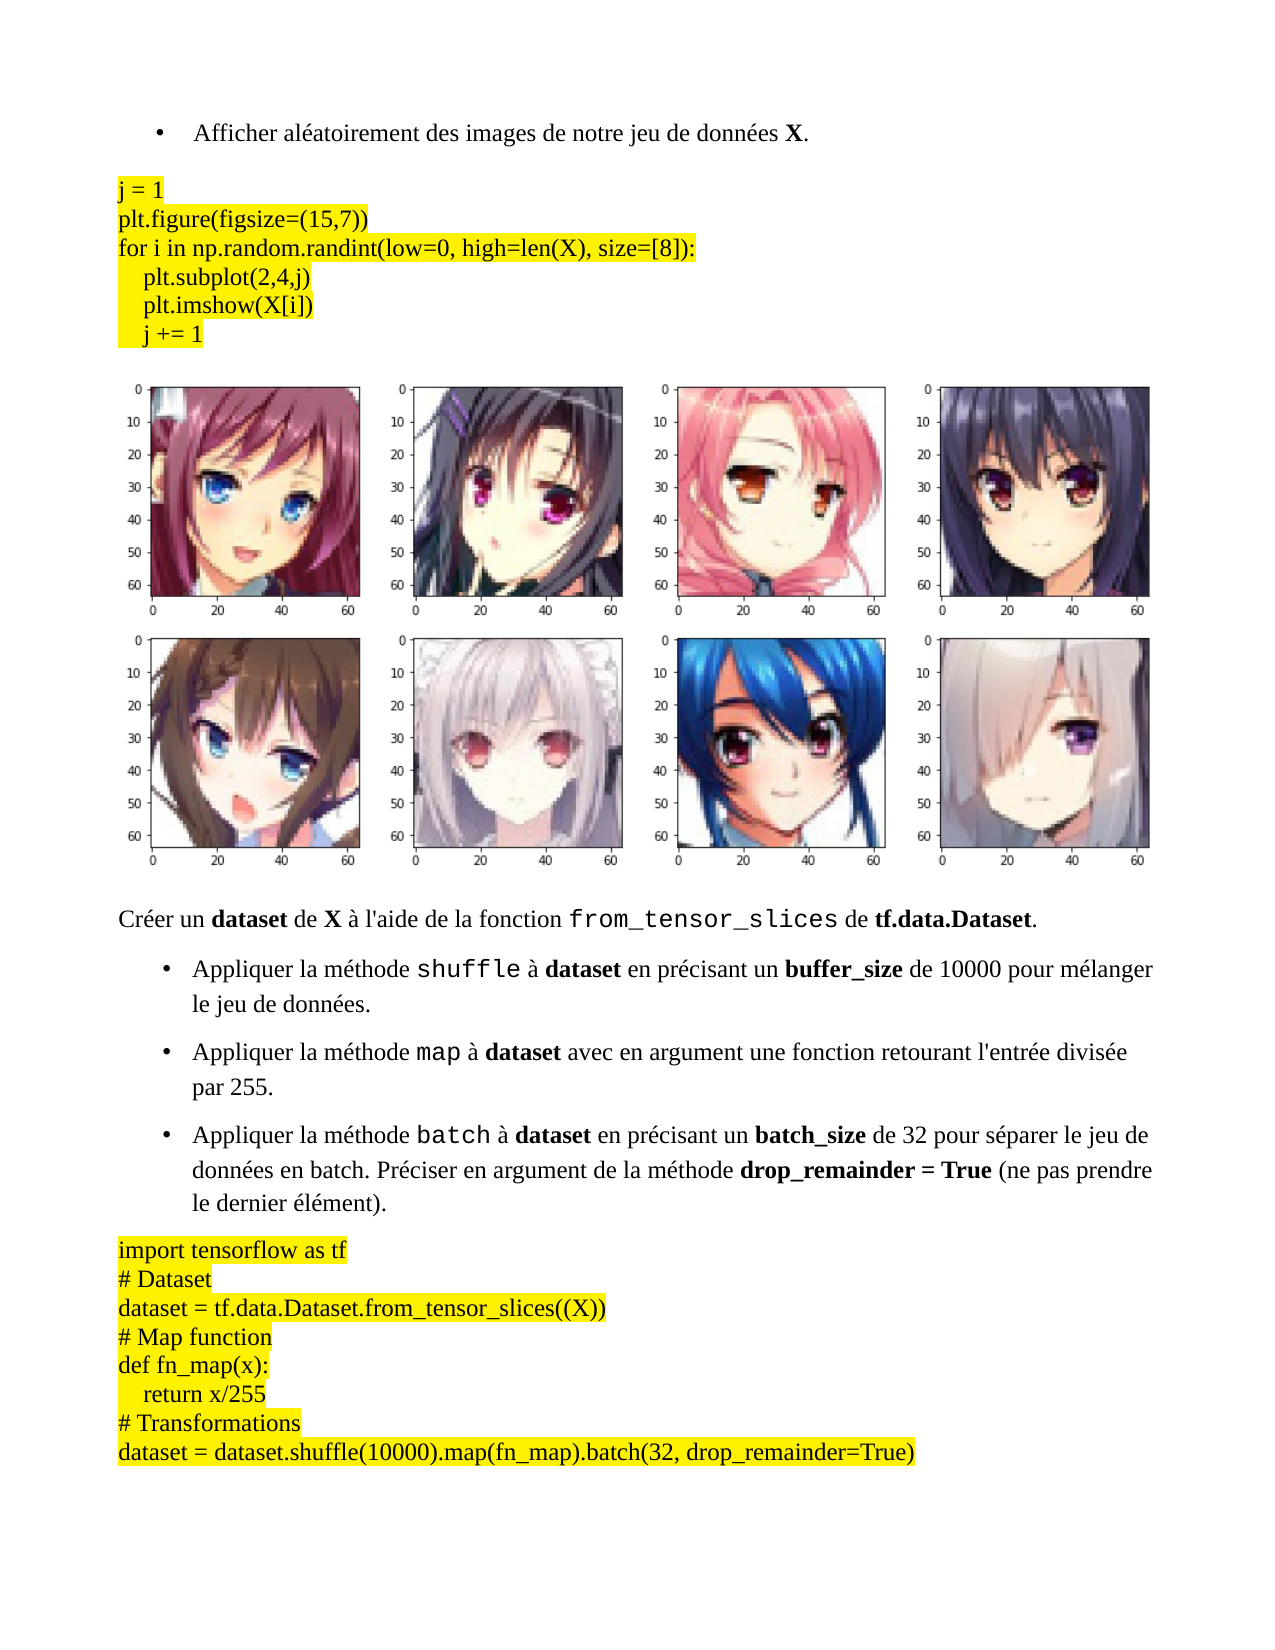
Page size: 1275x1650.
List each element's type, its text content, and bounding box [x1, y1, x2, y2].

text plt.figure(figsize=(15,7)) [118, 204, 1157, 233]
text # Dataset [118, 1264, 1157, 1293]
text dataset = tf.data.Dataset.from_tensor_slices((X)) [118, 1293, 1157, 1322]
picture [118, 376, 1157, 876]
text for i in np.random.randint(low=0, high=len(X), size=[8]): [118, 233, 1157, 262]
text # Map function [118, 1322, 1157, 1351]
text j = 1 [118, 176, 1157, 204]
text Créer un dataset de X à l'aide de la fonction from_tensor_slices de tf.data.Dataset. [118, 904, 1157, 935]
text dataset = dataset.shuffle(10000).map(fn_map).batch(32, drop_remainder=True) [118, 1437, 1157, 1466]
text return x/255 [118, 1379, 1157, 1408]
text j += 1 [118, 319, 1157, 348]
list Appliquer la méthode shuffle à dataset en précisant un buffer_size de 10000 pour mélanger le jeu de données. [162, 954, 1157, 1018]
text def fn_map(x): [118, 1351, 1157, 1379]
text plt.subplot(2,4,j) [118, 262, 1157, 291]
list Appliquer la méthode map à dataset avec en argument une fonction retourant l'entrée divisée par 255. [162, 1037, 1157, 1101]
list Appliquer la méthode batch à dataset en précisant un batch_size de 32 pour séparer le jeu de données en batch. Préciser en argument de la méthode drop_remainder = True (ne pas prendre le dernier élément). [162, 1120, 1157, 1217]
list Afficher aléatoirement des images de notre jeu de données X. [156, 118, 1157, 147]
text # Transformations [118, 1408, 1157, 1437]
text import tensorflow as tf [118, 1236, 1157, 1264]
text plt.imshow(X[i]) [118, 291, 1157, 319]
